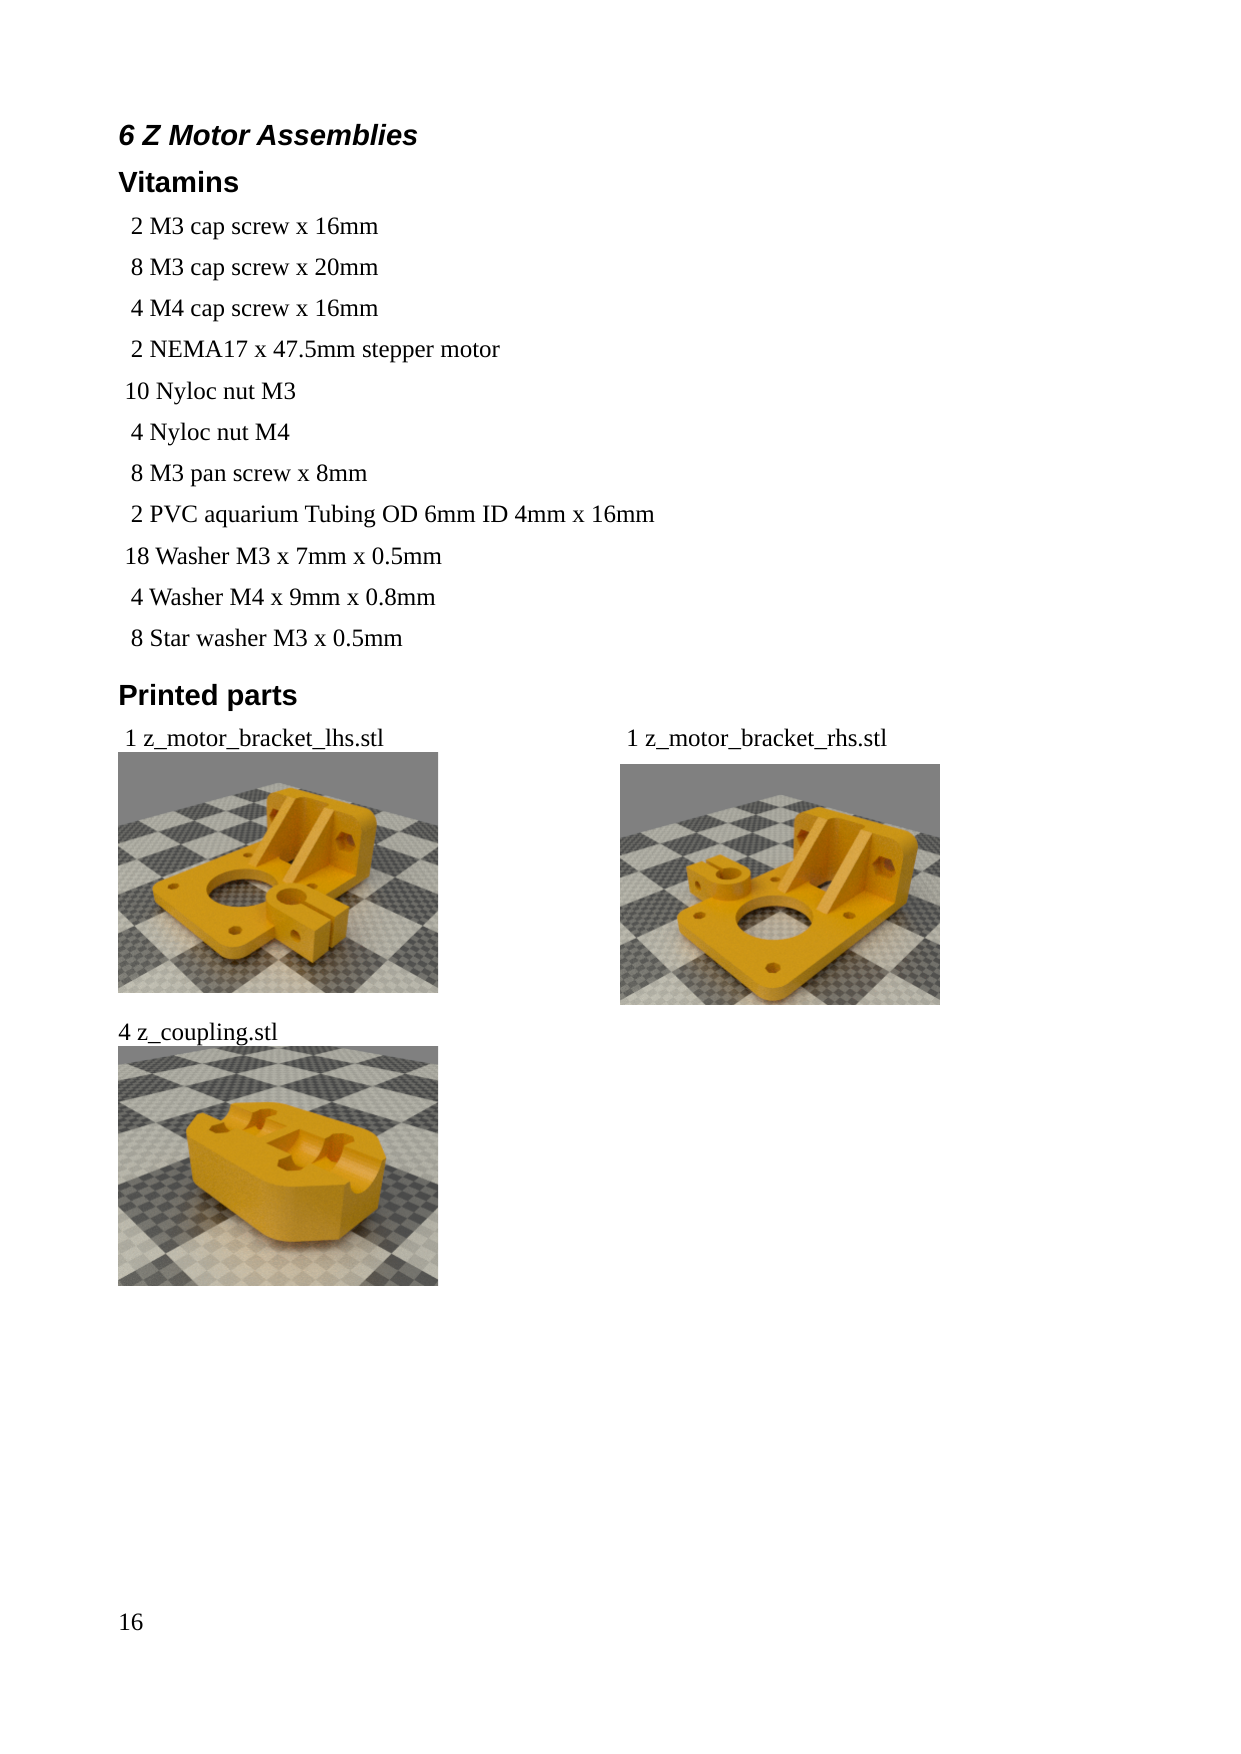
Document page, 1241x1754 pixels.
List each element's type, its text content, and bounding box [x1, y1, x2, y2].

picture [118, 752, 439, 993]
subtitle Printed parts [118, 678, 1122, 712]
picture [118, 1046, 439, 1286]
table_header 1 z_motor_bracket_lhs.stl [118, 724, 620, 1017]
subtitle Z Motor Assemblies [118, 118, 1122, 152]
table_header 1 z_motor_bracket_rhs.stl [620, 724, 1122, 1017]
text 2 M3 cap screw x 16mm [118, 211, 1122, 239]
picture [620, 764, 940, 1005]
text 2 PVC aquarium Tubing OD 6mm ID 4mm x 16mm [118, 499, 1122, 528]
table_cell [620, 1017, 1122, 1298]
text 4 Nyloc nut M4 [118, 417, 1122, 446]
text 10 Nyloc nut M3 [118, 376, 1122, 404]
text 8 M3 pan screw x 8mm [118, 458, 1122, 487]
text 8 M3 cap screw x 20mm [118, 252, 1122, 281]
text 4 M4 cap screw x 16mm [118, 293, 1122, 322]
text 18 Washer M3 x 7mm x 0.5mm [118, 541, 1122, 569]
text 2 NEMA17 x 47.5mm stepper motor [118, 334, 1122, 363]
subtitle Vitamins [118, 165, 1122, 199]
text 8 Star washer M3 x 0.5mm [118, 623, 1122, 652]
table_cell 4 z_coupling.stl [118, 1017, 620, 1298]
text 4 Washer M4 x 9mm x 0.8mm [118, 582, 1122, 611]
